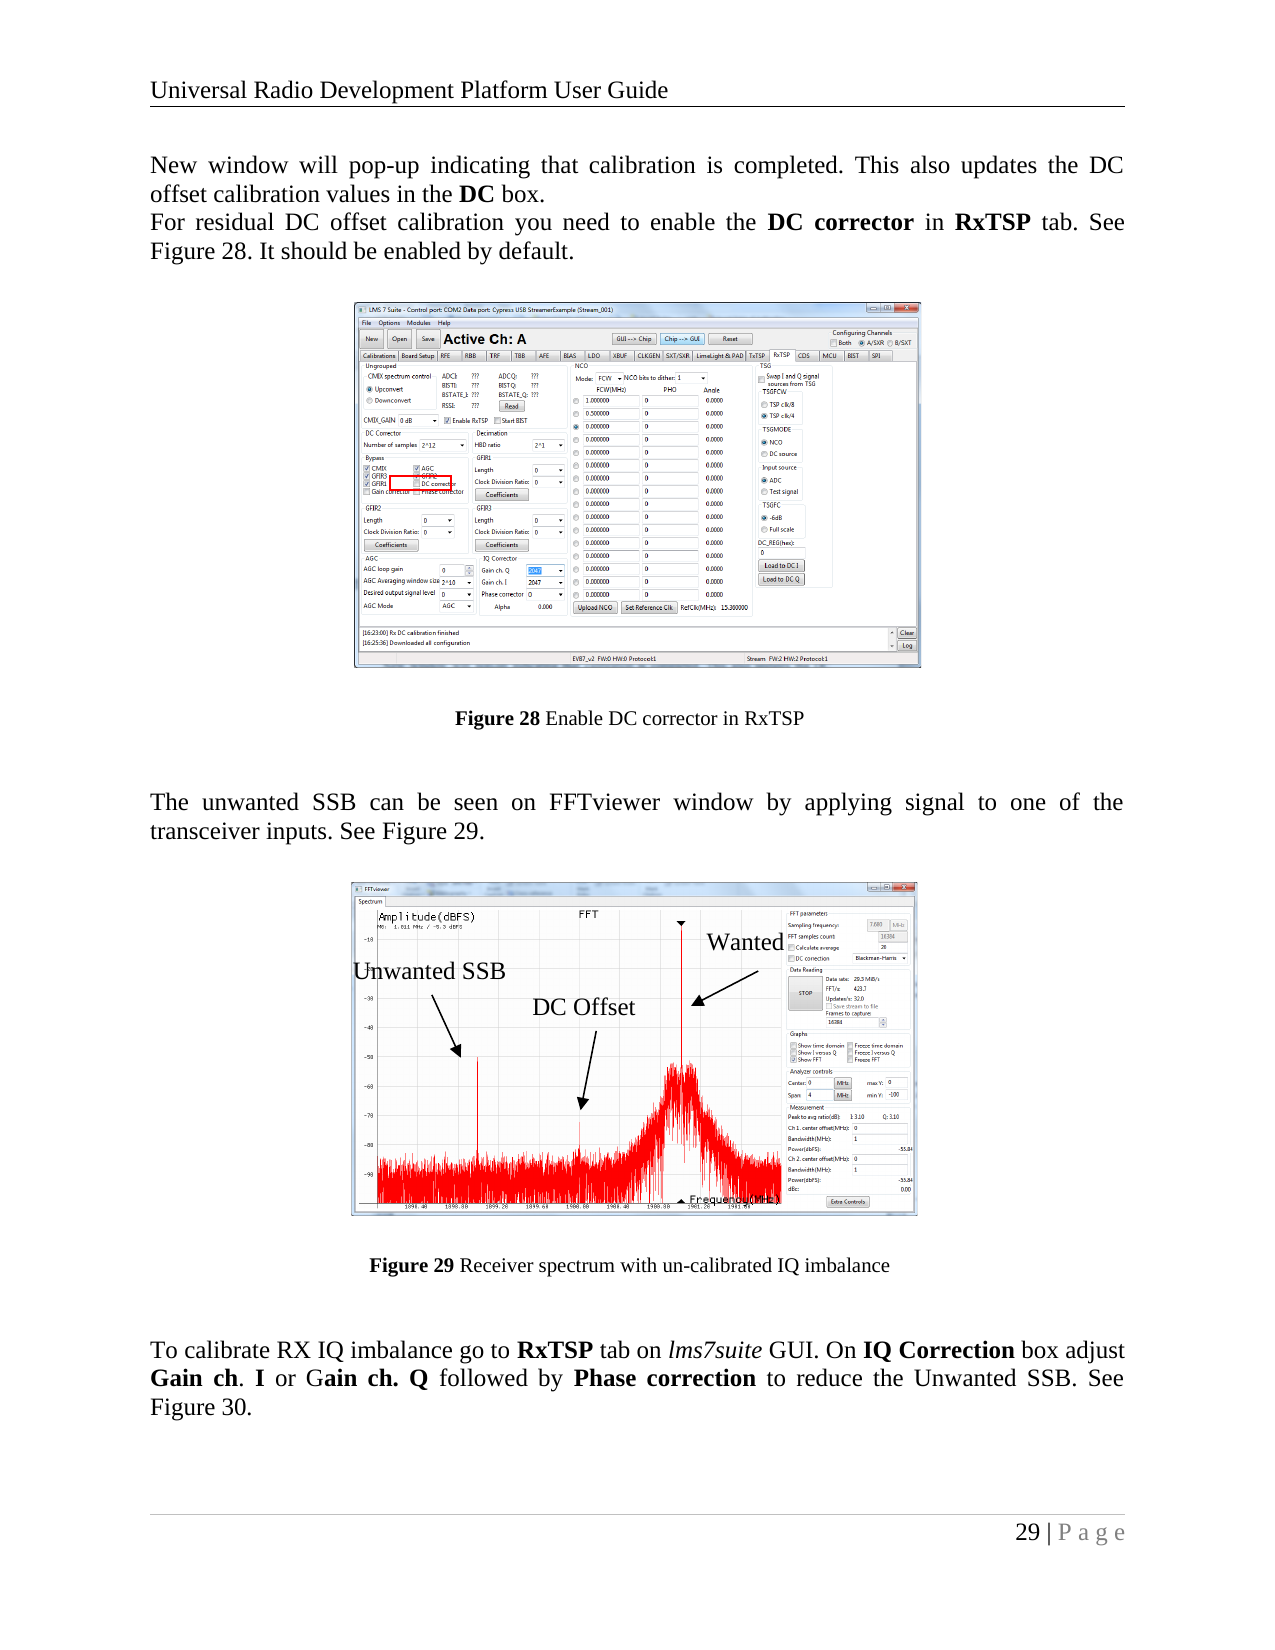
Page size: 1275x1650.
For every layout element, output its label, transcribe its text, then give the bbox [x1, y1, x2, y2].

text The unwanted SSB can be seen on FFTviewer window by applying signal to one of the transceiver inputs. See Figure 29. [150, 787, 1125, 845]
text DC Offset [532, 992, 648, 1018]
text Figure 29 Receiver spectrum with un-calibrated IQ imbalance [150, 1253, 1125, 1277]
text For residual DC offset calibration you need to enable the DC corrector in RxTSP tab. See Figure 28. It should be enabled by default. [150, 207, 1125, 265]
picture [351, 882, 918, 1216]
text To calibrate RX IQ imbalance go to RxTSP tab on lms7suite GUI. On IQ Correction box adjust Gain ch. I or Gain ch. Q followed by Phase correction to reduce the Unwanted SSB. See Figure 30. [150, 1335, 1125, 1421]
text New window will pop-up indicating that calibration is completed. This also updates the DC offset calibration values in the DC box. [150, 150, 1125, 207]
picture [354, 302, 922, 668]
text Figure 28 Enable DC corrector in RxTSP [150, 706, 1125, 730]
text Wanted [706, 927, 801, 953]
text Unwanted SSB [353, 956, 512, 985]
